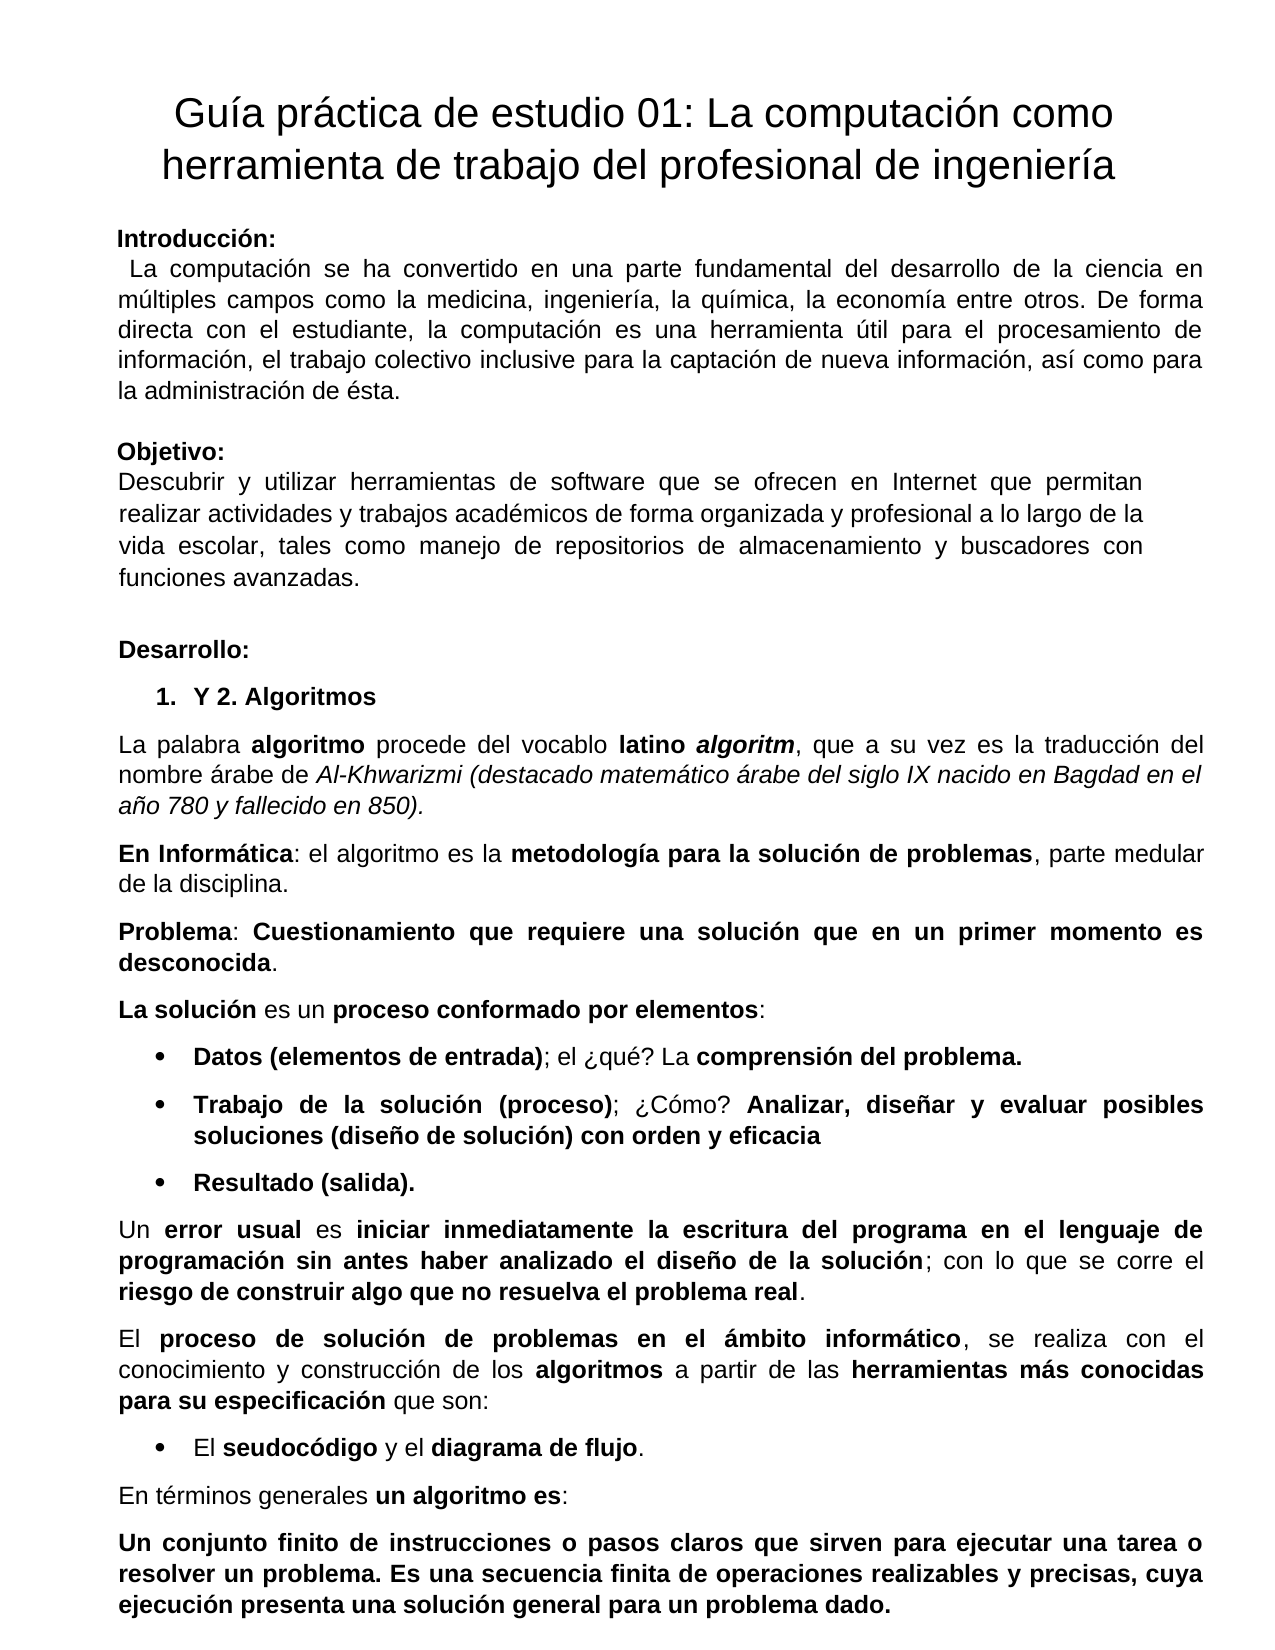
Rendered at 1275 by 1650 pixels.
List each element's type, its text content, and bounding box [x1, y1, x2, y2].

list Trabajo de la solución (proceso); ¿Cómo? Analizar, diseñar y evaluar posibles soluciones (diseño de solución) con orden y eficacia [156, 1090, 1205, 1149]
text Guía práctica de estudio 01: La computación como herramienta de trabajo del profesional de ingeniería [118, 88, 1170, 188]
text Problema: Cuestionamiento que requiere una solución que en un primer momento es desconocida. [118, 917, 1205, 976]
text En Informática: el algoritmo es la metodología para la solución de problemas, parte medular de la disciplina. [118, 839, 1205, 898]
list El seudocódigo y el diagrama de flujo. [156, 1433, 1205, 1462]
text Descubrir y utilizar herramientas de software que se ofrecen en Internet que permitan realizar actividades y trabajos académicos de forma organizada y profesional a lo largo de la vida escolar, tales como manejo de repositorios de almacenamiento y buscadores con funciones avanzadas. [118, 467, 1145, 591]
text La palabra algoritmo procede del vocablo latino algoritm, que a su vez es la traducción del nombre árabe de Al-Khwarizmi (destacado matemático árabe del siglo IX nacido en Bagdad en el año 780 y fallecido en 850). [118, 730, 1205, 820]
text Objetivo: [117, 437, 1205, 465]
text Un error usual es iniciar inmediatamente la escritura del programa en el lenguaje de programación sin antes haber analizado el diseño de la solución; con lo que se corre el riesgo de construir algo que no resuelva el problema real. [118, 1216, 1205, 1306]
text Desarrollo: [118, 635, 1205, 664]
list Datos (elementos de entrada); el ¿qué? La comprensión del problema. [156, 1042, 1205, 1071]
text Un conjunto finito de instrucciones o pasos claros que sirven para ejecutar una tarea o resolver un problema. Es una secuencia finita de operaciones realizables y precisas, cuya ejecución presenta una solución general para un problema dado. [118, 1528, 1205, 1618]
list Y 2. Algoritmos [156, 682, 1205, 711]
text Introducción: [117, 224, 1205, 252]
list Resultado (salida). [156, 1168, 1205, 1197]
text En términos generales un algoritmo es: [118, 1481, 1205, 1509]
text La solución es un proceso conformado por elementos: [118, 995, 1205, 1024]
text La computación se ha convertido en una parte fundamental del desarrollo de la ciencia en múltiples campos como la medicina, ingeniería, la química, la economía entre otros. De forma directa con el estudiante, la computación es una herramienta útil para el procesamiento de información, el trabajo colectivo inclusive para la captación de nueva información, así como para la administración de ésta. [117, 254, 1205, 404]
text El proceso de solución de problemas en el ámbito informático, se realiza con el conocimiento y construcción de los algoritmos a partir de las herramientas más conocidas para su especificación que son: [118, 1324, 1205, 1414]
